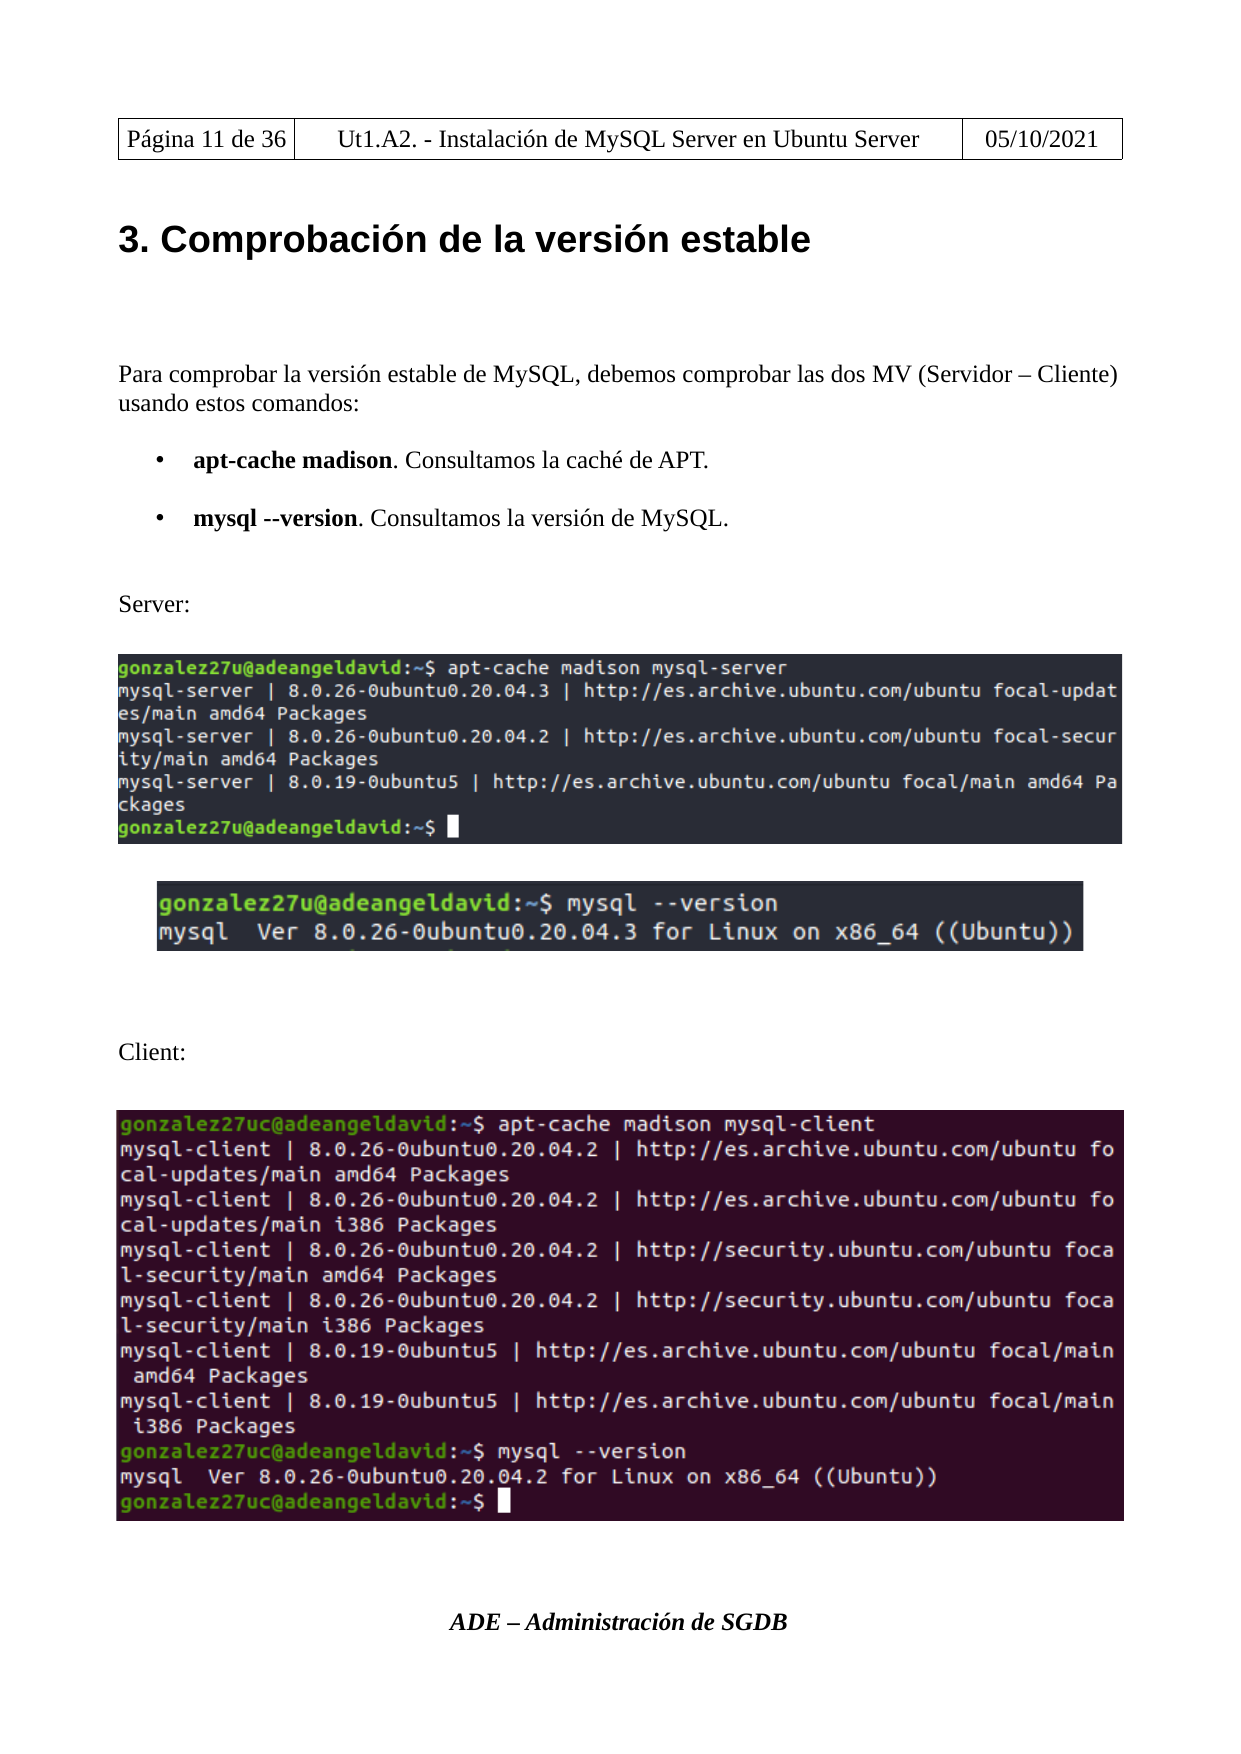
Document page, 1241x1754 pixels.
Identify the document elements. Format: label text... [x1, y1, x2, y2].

text Client: [118, 1037, 1122, 1066]
picture [156, 881, 1084, 951]
text Server: [118, 589, 1122, 618]
subtitle 3. Comprobación de la versión estable [118, 217, 1122, 260]
list mysql --version. Consultamos la versión de MySQL. [156, 503, 1122, 532]
picture [116, 1110, 1124, 1521]
picture [118, 654, 1123, 844]
text Para comprobar la versión estable de MySQL, debemos comprobar las dos MV (Servidor – Cliente) usando estos comandos: [118, 359, 1122, 417]
list apt-cache madison. Consultamos la caché de APT. [156, 445, 1122, 474]
